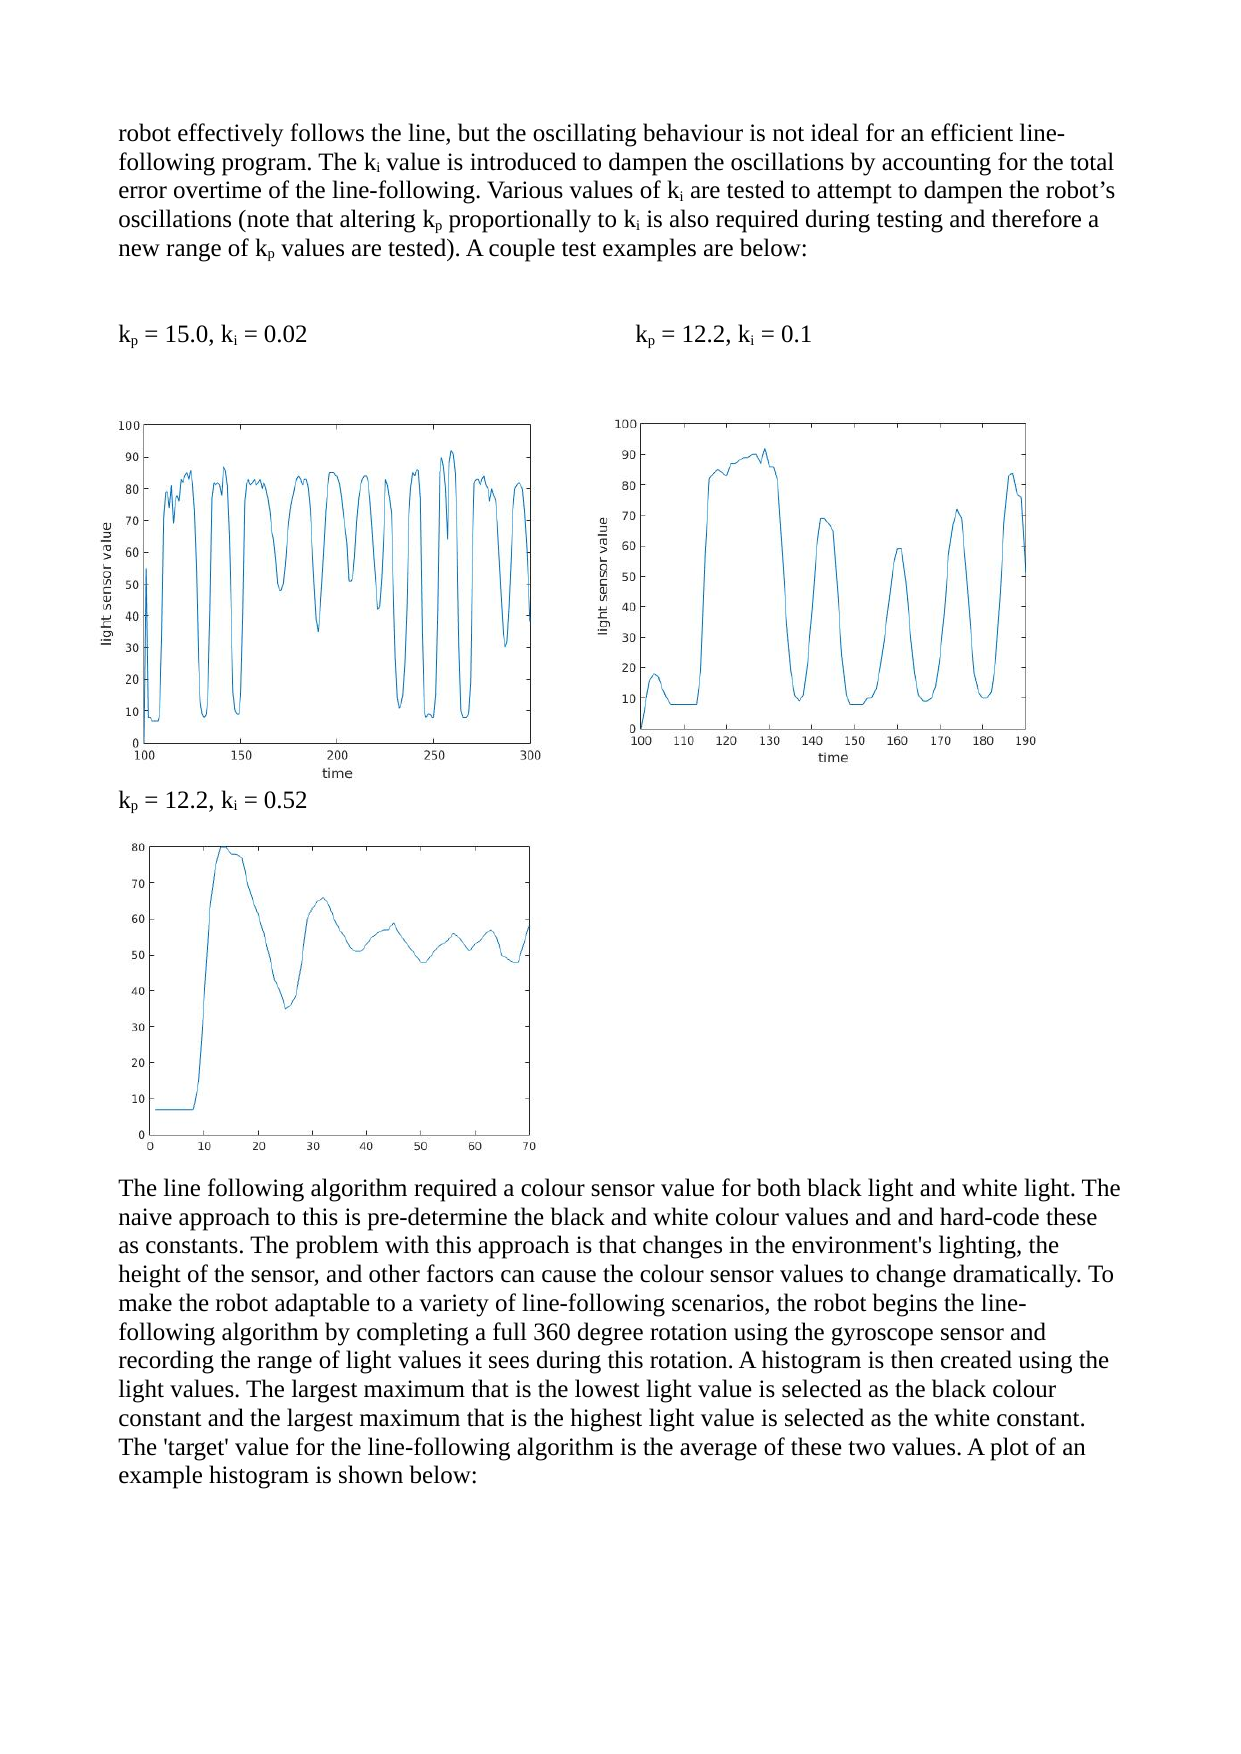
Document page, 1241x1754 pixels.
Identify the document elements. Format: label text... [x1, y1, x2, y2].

text The line following algorithm required a colour sensor value for both black light and white light. The naive approach to this is pre-determine the black and white colour values and and hard-code these as constants. The problem with this approach is that changes in the environment's lighting, the height of the sensor, and other factors can cause the colour sensor values to change dramatically. To make the robot adaptable to a variety of line-following scenarios, the robot begins the line-following algorithm by completing a full 360 degree rotation using the gyroscope sensor and recording the range of light values it sees during this rotation. A histogram is then created using the light values. The largest maximum that is the lowest light value is selected as the black colour constant and the largest maximum that is the highest light value is selected as the white constant. The 'target' value for the line-following algorithm is the average of these two values. A plot of an example histogram is shown below: [118, 813, 1122, 1489]
picture [87, 820, 575, 1173]
picture [79, 396, 1072, 785]
text kp = 15.0, ki = 0.02 kp = 12.2, ki = 0.1 [118, 319, 1122, 348]
text kp = 12.2, ki = 0.52 [118, 377, 1122, 813]
text robot effectively follows the line, but the oscillating behaviour is not ideal for an efficient line-following program. The ki value is introduced to dampen the oscillations by accounting for the total error overtime of the line-following. Various values of ki are tested to attempt to dampen the robot’s oscillations (note that altering kp proportionally to ki is also required during testing and therefore a new range of kp values are tested). A couple test examples are below: [118, 118, 1122, 262]
